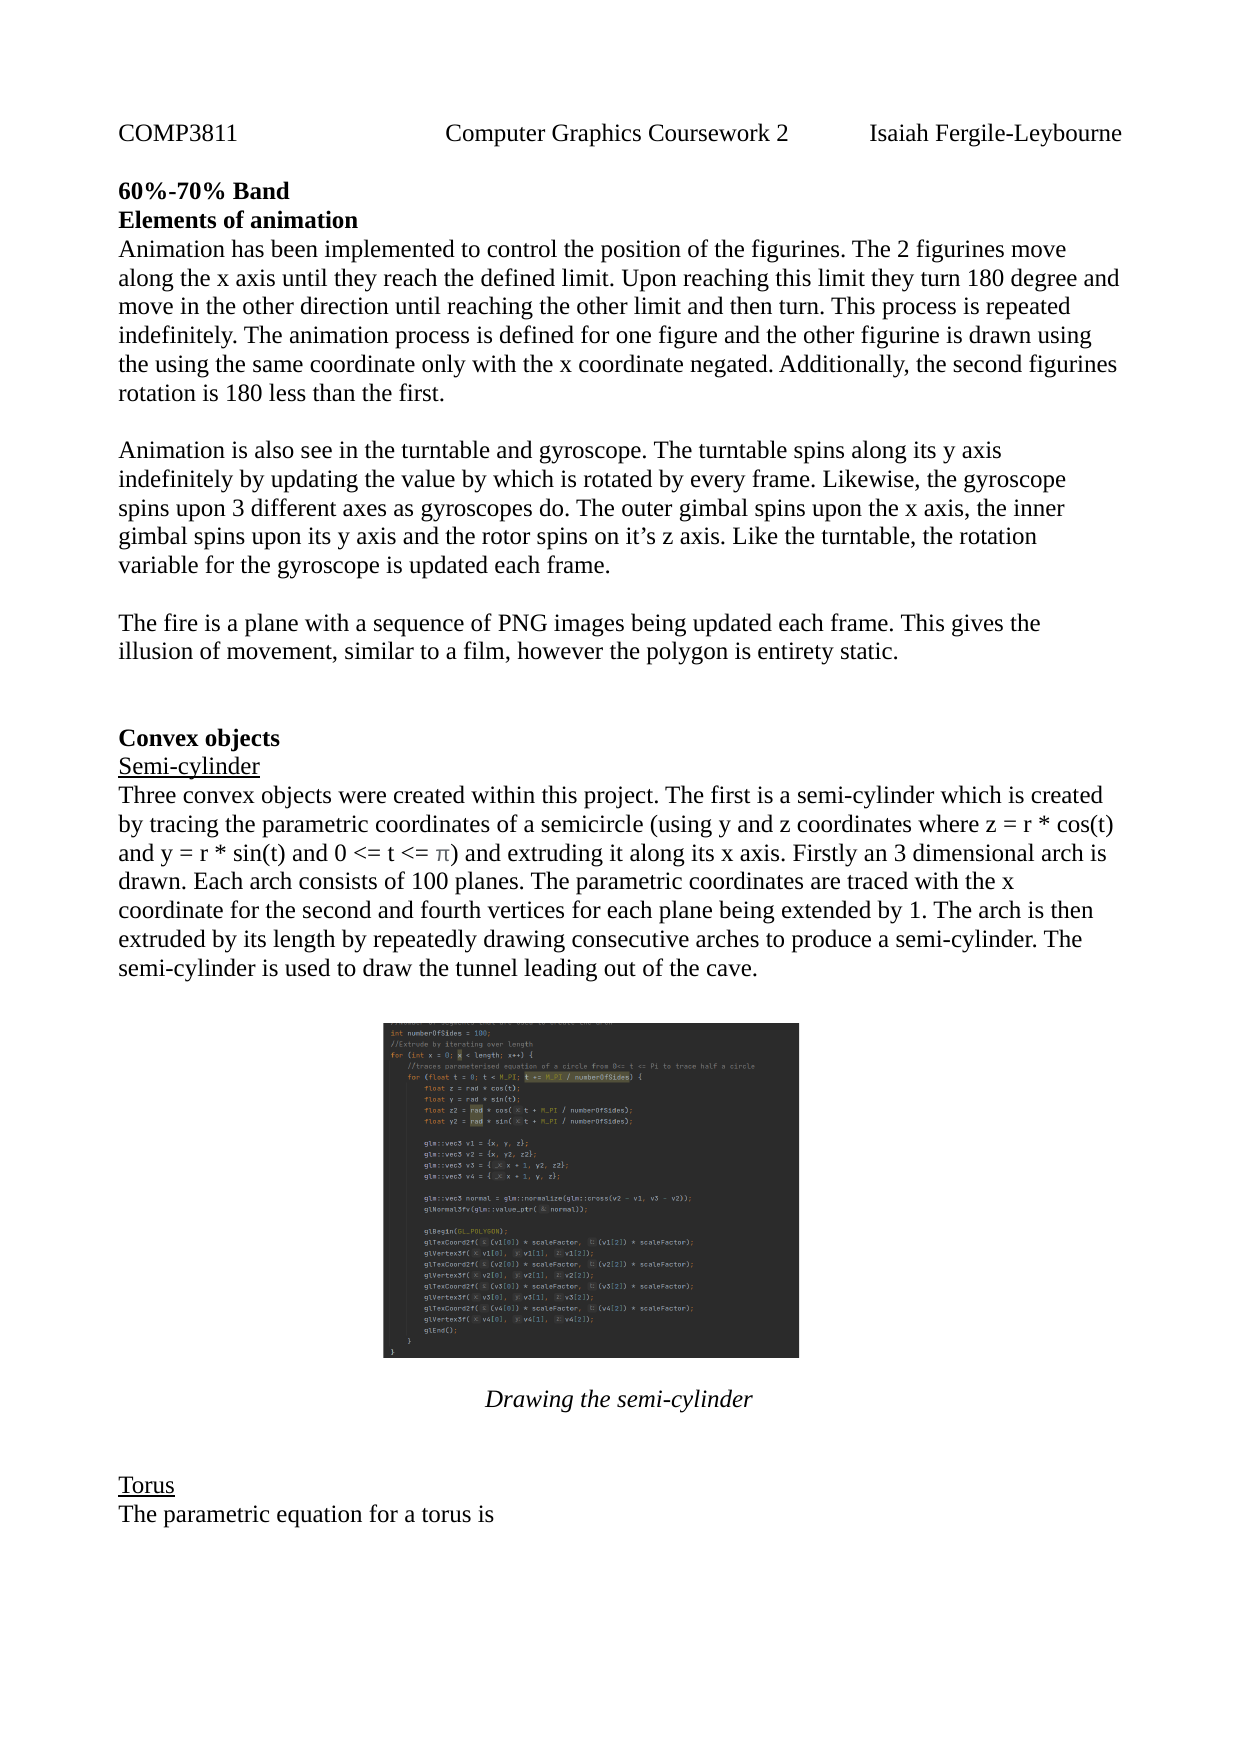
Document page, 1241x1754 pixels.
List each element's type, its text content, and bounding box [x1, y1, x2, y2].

text The fire is a plane with a sequence of PNG images being updated each frame. This gives the illusion of movement, similar to a film, however the polygon is entirety static. [118, 608, 1122, 665]
text The parametric equation for a torus is [118, 1499, 1122, 1528]
text Three convex objects were created within this project. The first is a semi-cylinder which is created by tracing the parametric coordinates of a semicircle (using y and z coordinates where z = r * cos(t) and y = r * sin(t) and 0 <= t <= π) and extruding it along its x axis. Firstly an 3 dimensional arch is drawn. Each arch consists of 100 planes. The parametric coordinates are traced with the x coordinate for the second and fourth vertices for each plane being extended by 1. The arch is then extruded by its length by repeatedly drawing consecutive arches to produce a semi-cylinder. The semi-cylinder is used to draw the tunnel leading out of the cave. [118, 780, 1122, 981]
text Animation has been implemented to control the position of the figurines. The 2 figurines move along the x axis until they reach the defined limit. Upon reaching this limit they turn 180 degree and move in the other direction until reaching the other limit and then turn. This process is repeated indefinitely. The animation process is defined for one figure and the other figurine is drawn using the using the same coordinate only with the x coordinate negated. Additionally, the second figurines rotation is 180 less than the first. [118, 234, 1122, 406]
text Semi-cylinder [118, 751, 1122, 780]
text Convex objects [118, 723, 1122, 751]
text Drawing the semi-cylinder [118, 1384, 1122, 1413]
text Animation is also see in the turntable and gyroscope. The turntable spins along its y axis indefinitely by updating the value by which is rotated by every frame. Likewise, the gyroscope spins upon 3 different axes as gyroscopes do. The outer gimbal spins upon the x axis, the inner gimbal spins upon its y axis and the rotor spins on it’s z axis. Like the turntable, the rotation variable for the gyroscope is updated each frame. [118, 435, 1122, 579]
text Elements of animation [118, 205, 1122, 234]
picture [383, 1023, 720, 1358]
text 60%-70% Band [118, 176, 1122, 205]
text Torus [118, 1470, 1122, 1499]
